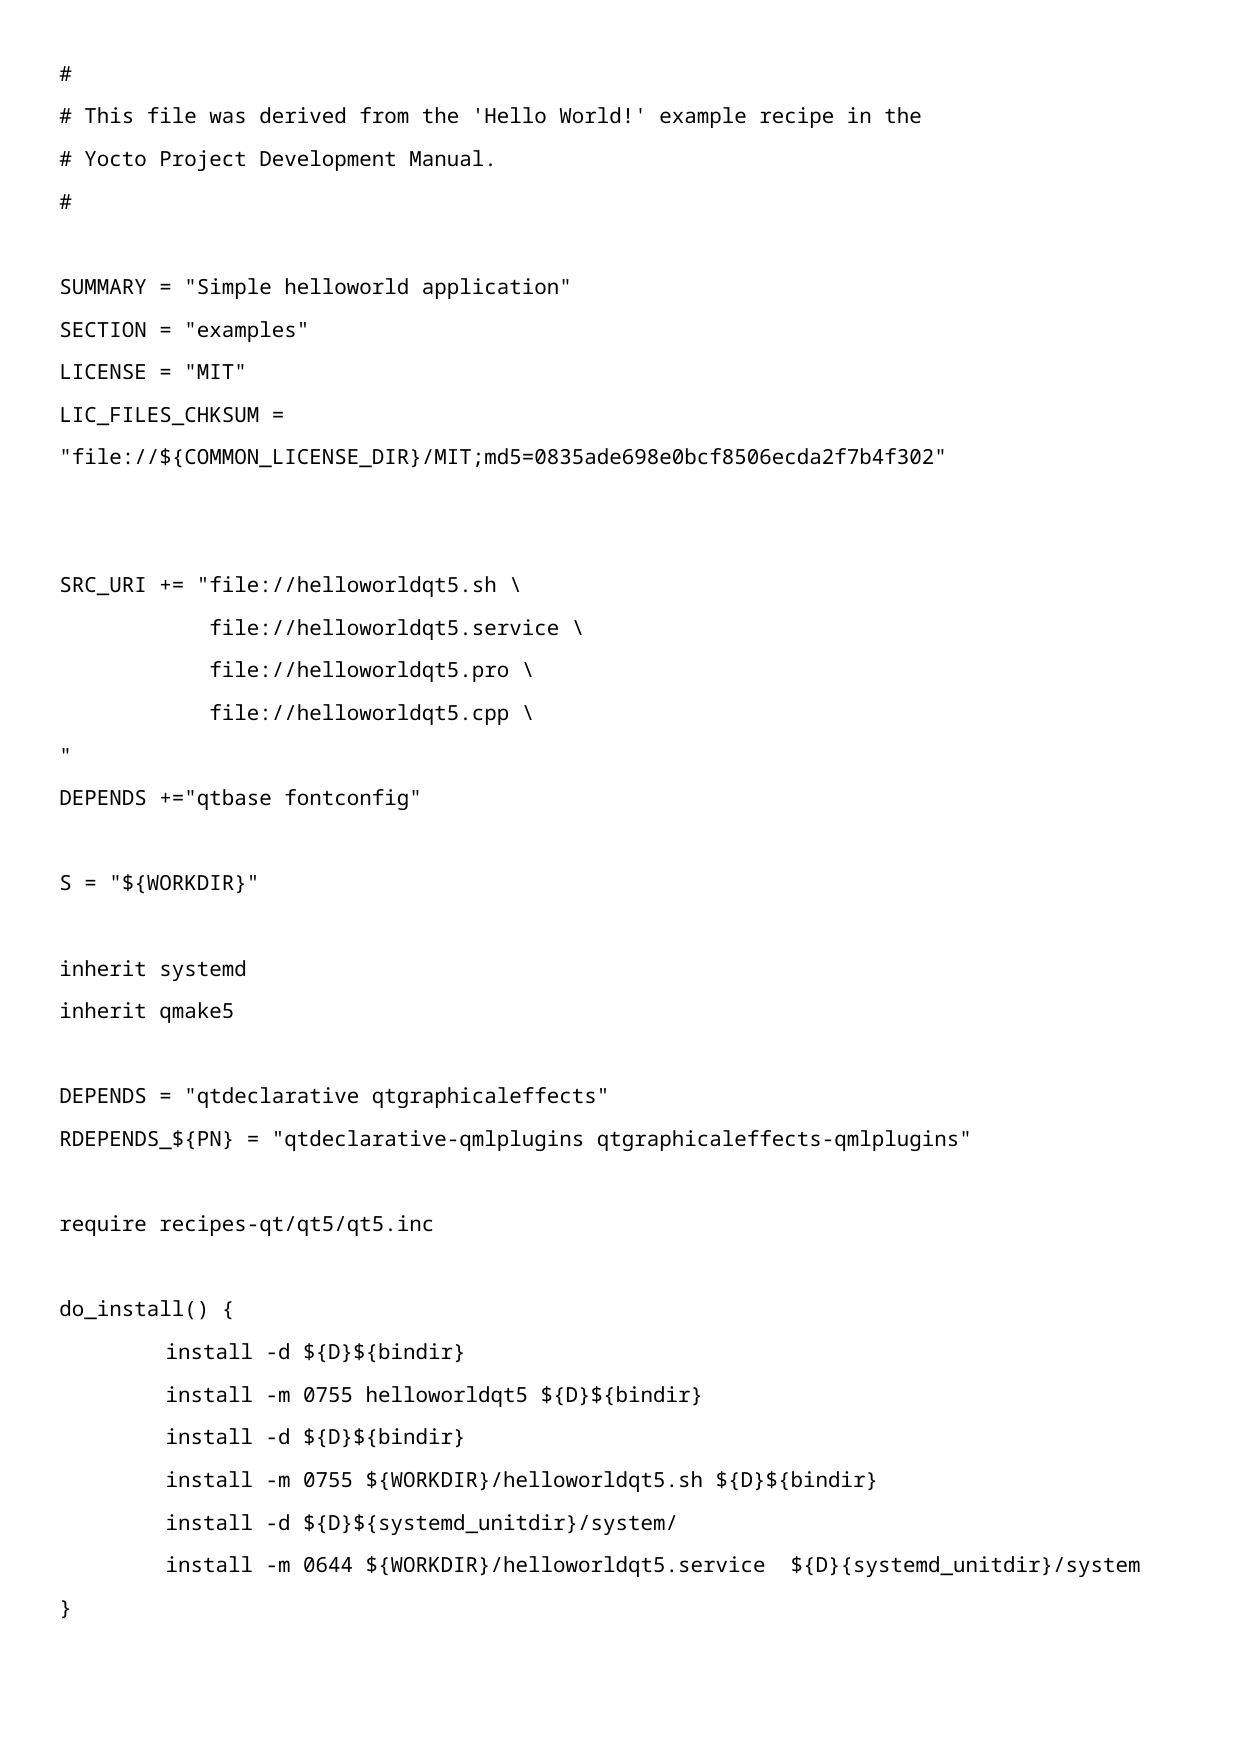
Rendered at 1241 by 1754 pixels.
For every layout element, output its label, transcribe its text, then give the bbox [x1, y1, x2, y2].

text RDEPENDS_${PN} = "qtdeclarative-qmlplugins qtgraphicaleffects-qmlplugins" [59, 1124, 1181, 1153]
text do_install() { [59, 1294, 1181, 1323]
text # [59, 59, 1181, 87]
text install -d ${D}${bindir} [59, 1337, 1181, 1366]
text install -m 0755 ${WORKDIR}/helloworldqt5.sh ${D}${bindir} [59, 1465, 1181, 1493]
text # This file was derived from the 'Hello World!' example recipe in the [59, 102, 1181, 130]
text DEPENDS = "qtdeclarative qtgraphicaleffects" [59, 1082, 1181, 1110]
text install -d ${D}${bindir} [59, 1422, 1181, 1451]
text # [59, 187, 1181, 215]
text SRC_URI += "file://helloworldqt5.sh \ [59, 570, 1181, 599]
text install -m 0755 helloworldqt5 ${D}${bindir} [59, 1380, 1181, 1408]
text SECTION = "examples" [59, 315, 1181, 343]
text LICENSE = "MIT" [59, 357, 1181, 386]
text inherit qmake5 [59, 996, 1181, 1025]
text S = "${WORKDIR}" [59, 868, 1181, 897]
text file://helloworldqt5.pro \ [59, 656, 1181, 684]
text require recipes-qt/qt5/qt5.inc [59, 1209, 1181, 1238]
text " [59, 741, 1181, 769]
text LIC_FILES_CHKSUM = "file://${COMMON_LICENSE_DIR}/MIT;md5=0835ade698e0bcf8506ecda2f7b4f302" [59, 400, 1181, 471]
text SUMMARY = "Simple helloworld application" [59, 272, 1181, 301]
text file://helloworldqt5.service \ [59, 613, 1181, 641]
text install -d ${D}${systemd_unitdir}/system/ [59, 1508, 1181, 1536]
text } [59, 1593, 1181, 1621]
text file://helloworldqt5.cpp \ [59, 698, 1181, 727]
text inherit systemd [59, 954, 1181, 982]
text # Yocto Project Development Manual. [59, 144, 1181, 173]
text install -m 0644 ${WORKDIR}/helloworldqt5.service ${D}{systemd_unitdir}/system [59, 1550, 1181, 1579]
text DEPENDS +="qtbase fontconfig" [59, 783, 1181, 812]
